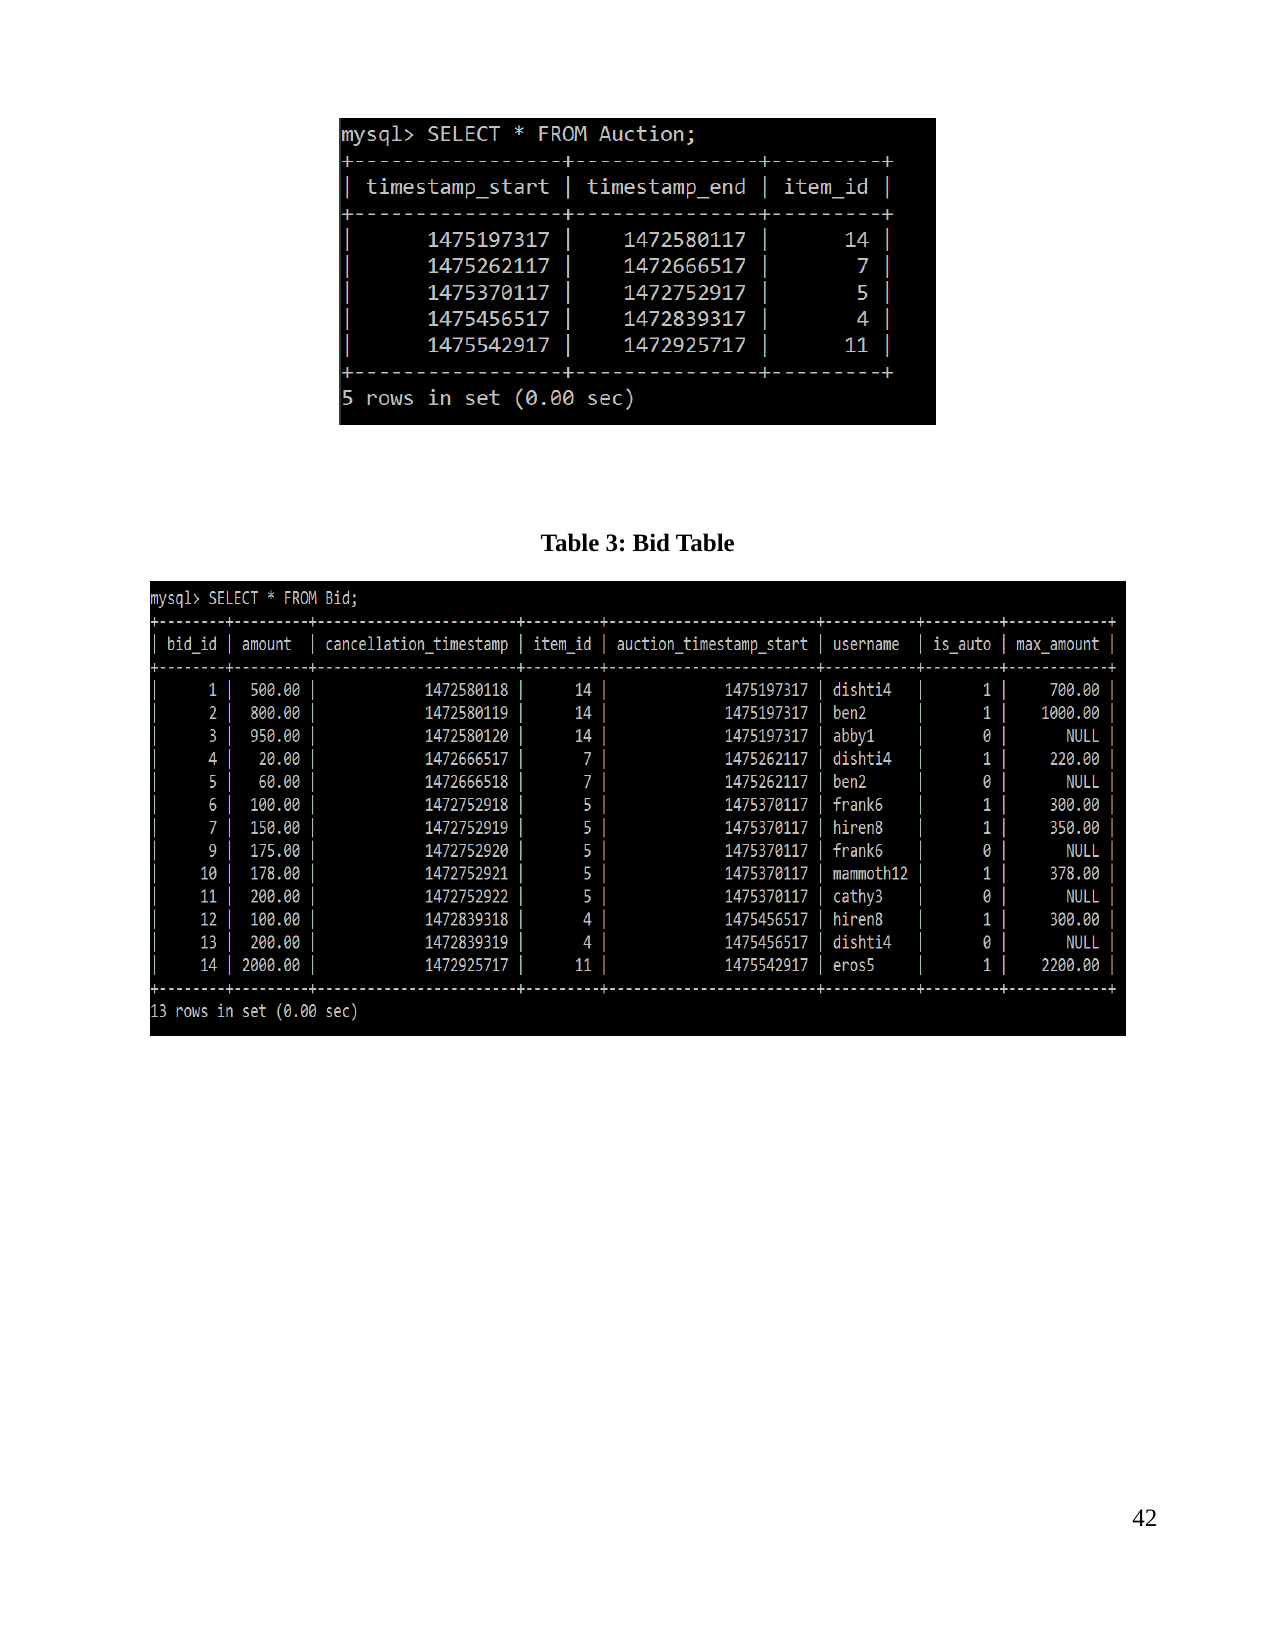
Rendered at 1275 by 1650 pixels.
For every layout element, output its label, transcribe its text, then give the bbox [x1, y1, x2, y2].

text Table 3: Bid Table [118, 528, 1157, 557]
picture [150, 581, 1126, 1036]
picture [339, 118, 936, 425]
